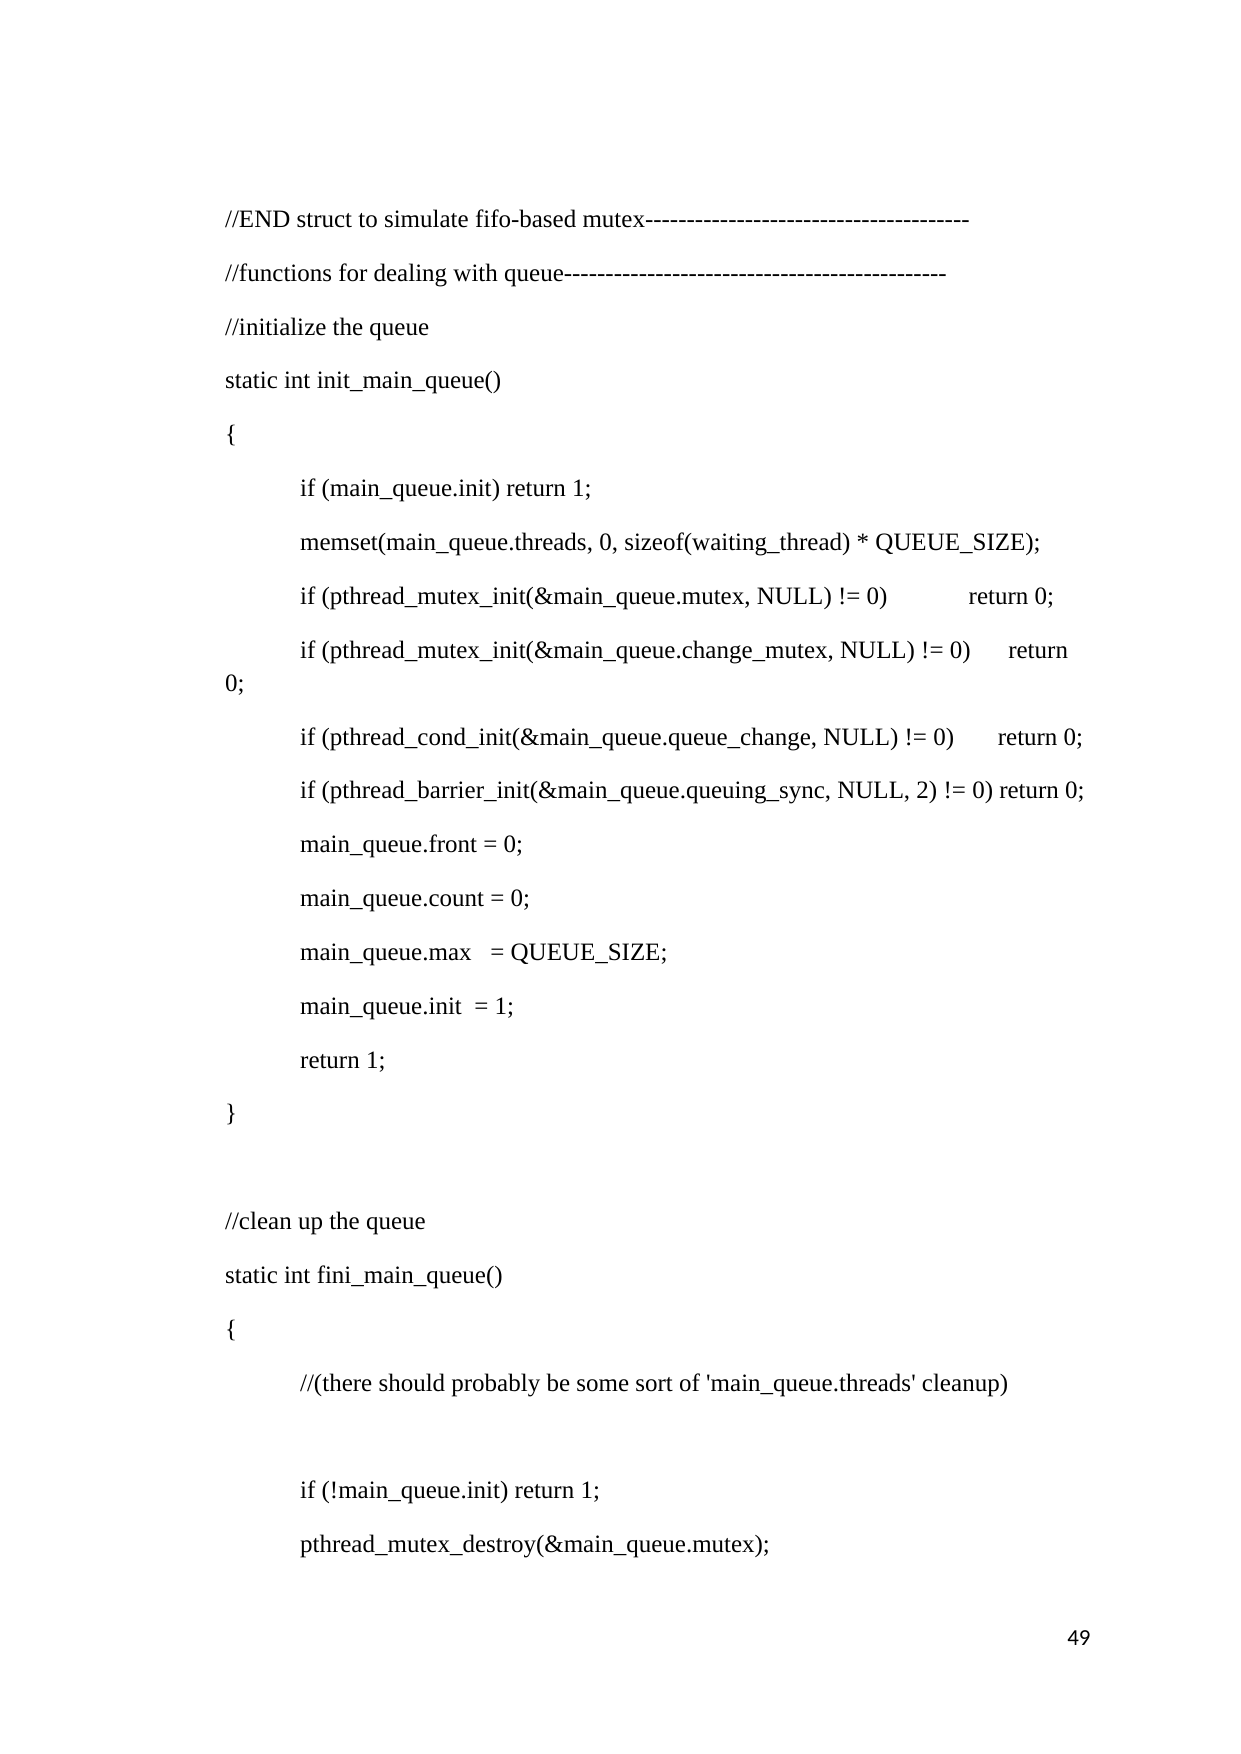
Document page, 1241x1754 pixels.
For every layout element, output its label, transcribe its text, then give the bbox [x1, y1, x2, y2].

text pthread_mutex_destroy(&main_queue.mutex); [225, 1529, 1090, 1558]
text static int init_main_queue() [225, 365, 1090, 394]
text { [225, 419, 1090, 448]
text return 1; [225, 1045, 1090, 1073]
text main_queue.init = 1; [225, 991, 1090, 1019]
text if (pthread_cond_init(&main_queue.queue_change, NULL) != 0) return 0; [225, 722, 1090, 750]
text //initialize the queue [225, 312, 1090, 340]
text //END struct to simulate fifo-based mutex--------------------------------------- [225, 204, 1090, 233]
text if (pthread_mutex_init(&main_queue.mutex, NULL) != 0) return 0; [225, 581, 1090, 609]
text if (pthread_mutex_init(&main_queue.change_mutex, NULL) != 0) return 0; [225, 635, 1090, 696]
text if (main_queue.init) return 1; [225, 473, 1090, 502]
text } [225, 1098, 1090, 1127]
text //functions for dealing with queue---------------------------------------------- [225, 258, 1090, 286]
text if (pthread_barrier_init(&main_queue.queuing_sync, NULL, 2) != 0) return 0; [225, 775, 1090, 804]
text { [225, 1314, 1090, 1343]
text static int fini_main_queue() [225, 1260, 1090, 1289]
text main_queue.count = 0; [225, 883, 1090, 912]
text main_queue.front = 0; [225, 829, 1090, 858]
text if (!main_queue.init) return 1; [225, 1476, 1090, 1504]
text //(there should probably be some sort of 'main_queue.threads' cleanup) [225, 1368, 1090, 1397]
text //clean up the queue [225, 1206, 1090, 1235]
text memset(main_queue.threads, 0, sizeof(waiting_thread) * QUEUE_SIZE); [225, 527, 1090, 556]
text main_queue.max = QUEUE_SIZE; [225, 937, 1090, 966]
